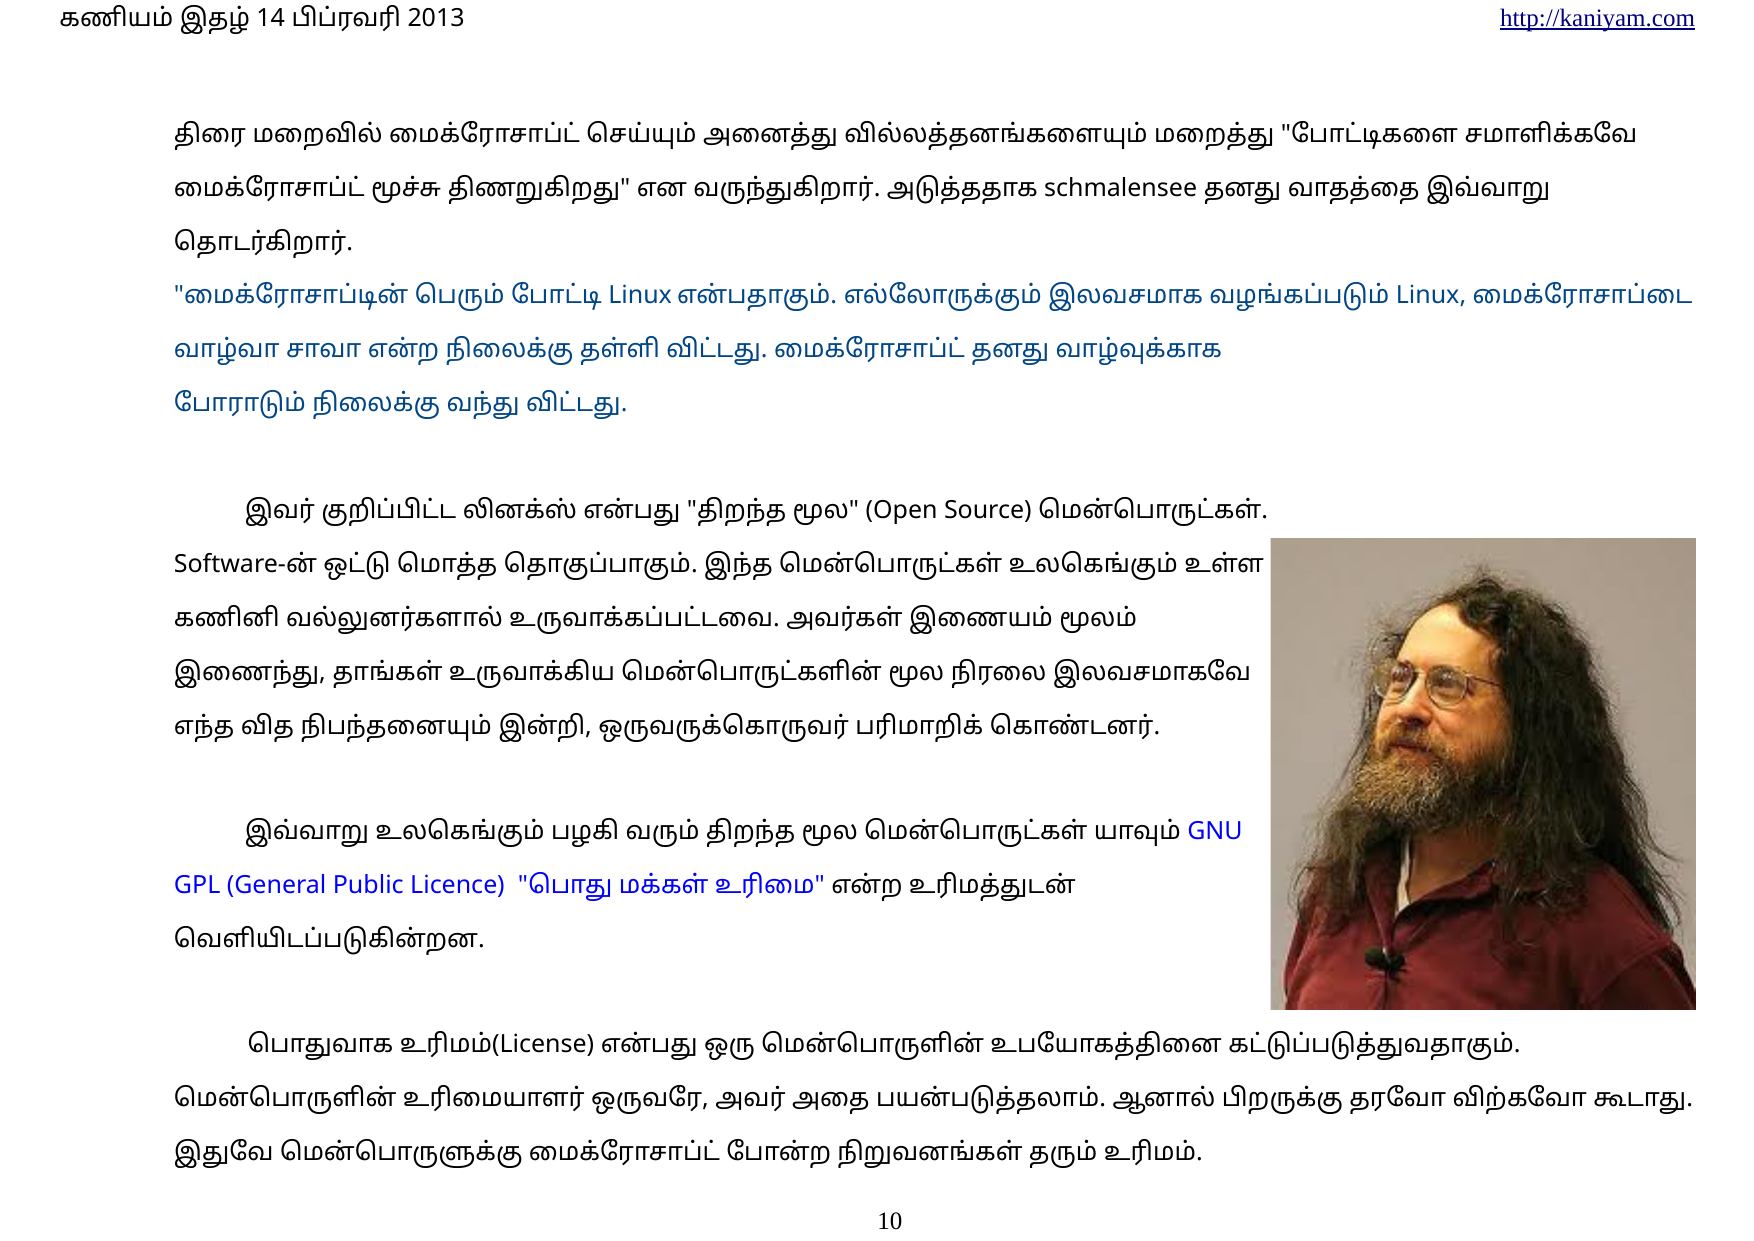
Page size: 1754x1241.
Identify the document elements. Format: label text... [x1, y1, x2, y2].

text இவ்வாறு உலகெங்கும் பழகி வரும் திறந்த மூல மென்பொருட்கள் யாவும் GNU GPL (General Public Licence) "பொது மக்கள் உரிமை" என்ற உரிமத்துடன் வெளியிடப்படுகின்றன. பொதுவாக உரிமம்(License) என்பது ஒரு மென்பொருளின் உபயோகத்தினை கட்டுப்படுத்துவதாகும். மென்பொருளின் உரிமையாளர் ஒருவரே, அவர் அதை பயன்படுத்தலாம். ஆனால் பிறருக்கு தரவோ விற்கவோ கூடாது. இதுவே மென்பொருளுக்கு மைக்ரோசாப்ட் போன்ற நிறுவனங்கள் தரும் உரிமம். [174, 812, 1695, 1170]
picture [1270, 538, 1696, 1010]
text திரை மறைவில் மைக்ரோசாப்ட் செய்யும் அனைத்து வில்லத்தனங்களையும் மறைத்து "போட்டிகளை சமாளிக்கவே மைக்ரோசாப்ட் மூச்சு திணறுகிறது" என வருந்துகிறார். அடுத்ததாக schmalensee தனது வாதத்தை இவ்வாறு தொடர்கிறார். "மைக்ரோசாப்டின் பெரும் போட்டி Linuxஎன்பதாகும். எல்லோருக்கும் இலவசமாக வழங்கப்படும் Linux, மைக்ரோசாப்டை வாழ்வா சாவா என்ற நிலைக்கு தள்ளி விட்டது. மைக்ரோசாப்ட் தனது வாழ்வுக்காக போராடும் நிலைக்கு வந்து விட்டது. [174, 64, 1695, 422]
text இவர் குறிப்பிட்ட லினக்ஸ் என்பது "திறந்த மூல" (Open Source) மென்பொருட்கள். Software-ன் ஒட்டு மொத்த தொகுப்பாகும். இந்த மென்பொருட்கள் உலகெங்கும் உள்ள கணினி வல்லுனர்களால் உருவாக்கப்பட்டவை. அவர்கள் இணையம் மூலம் இணைந்து, தாங்கள் உருவாக்கிய மென்பொருட்களின் மூல நிரலை இலவசமாகவே எந்த வித நிபந்தனையும் இன்றி, ஒருவருக்கொருவர் பரிமாறிக் கொண்டனர். [174, 492, 1695, 795]
